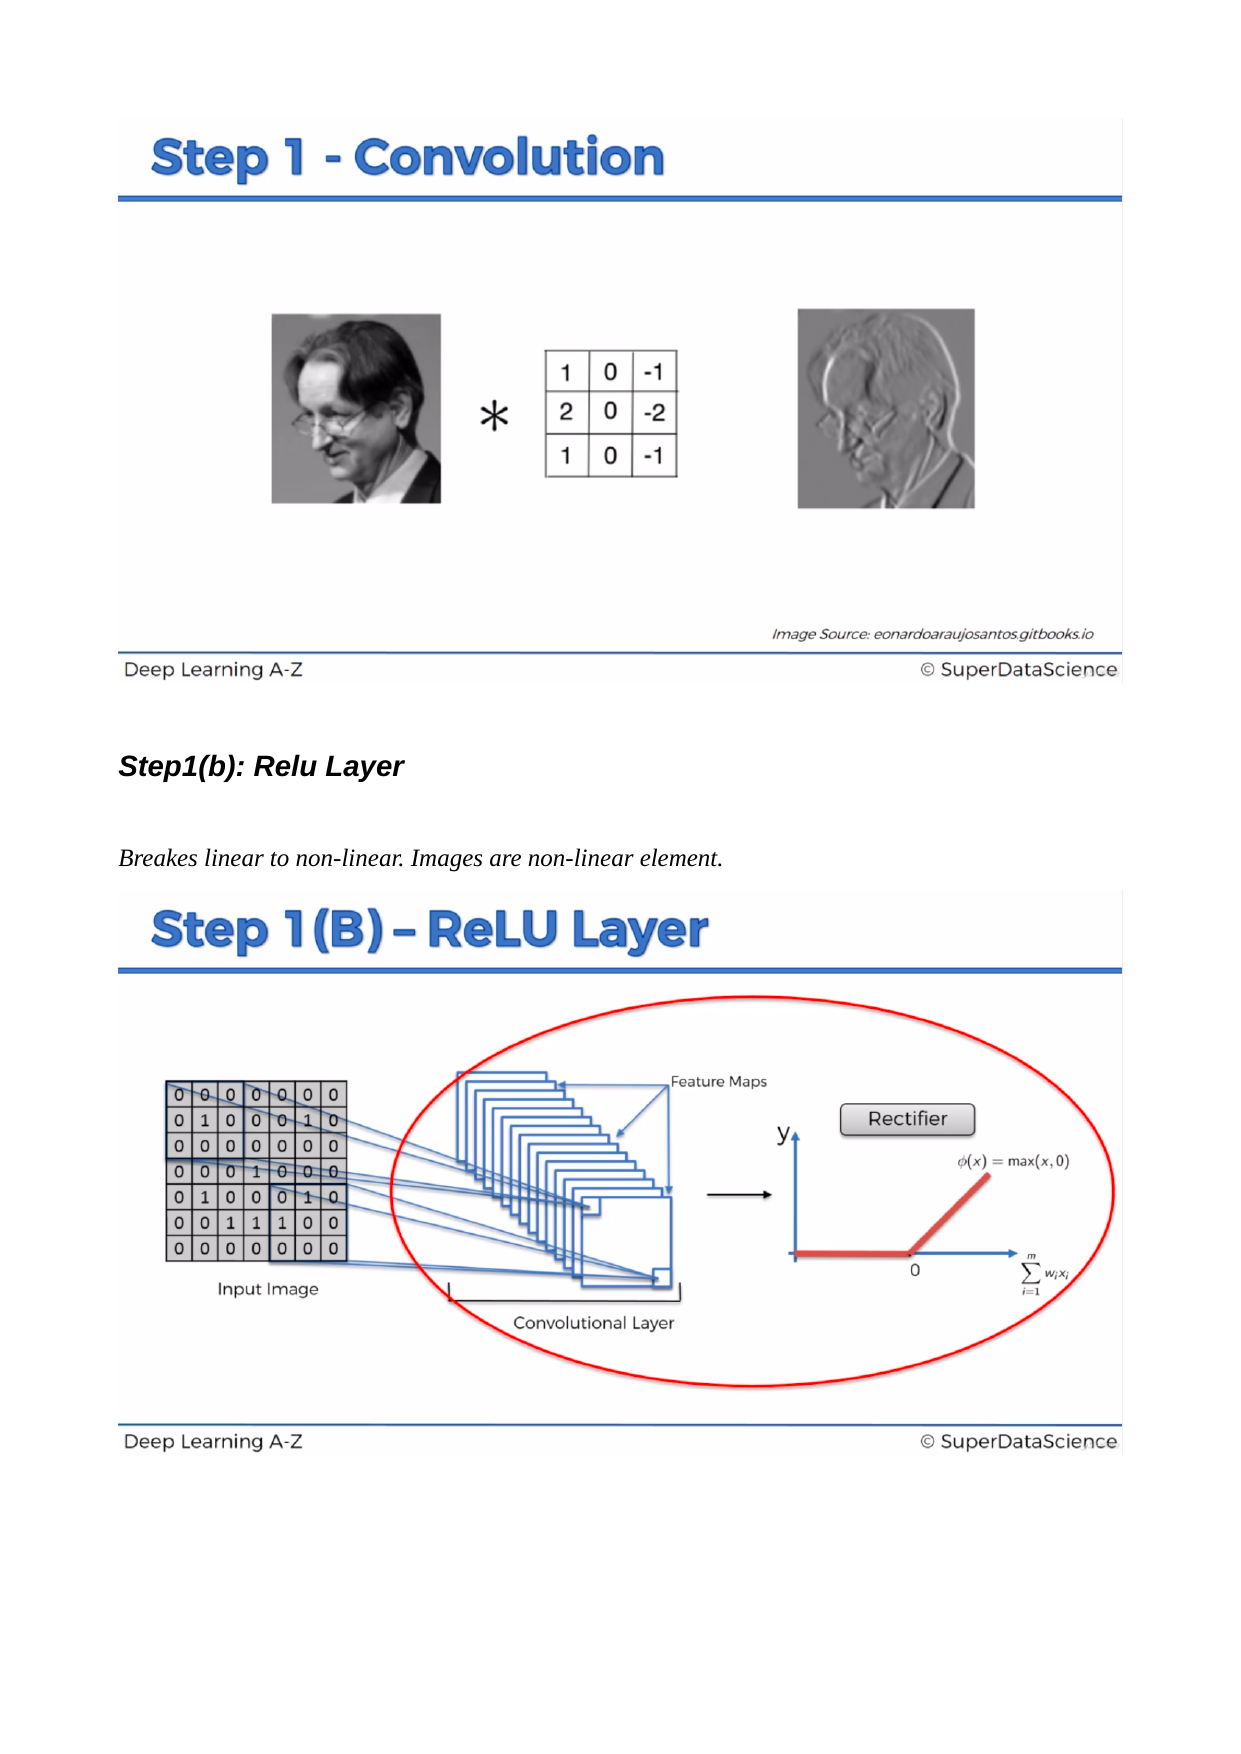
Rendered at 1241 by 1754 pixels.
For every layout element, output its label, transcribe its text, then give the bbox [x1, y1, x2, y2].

picture [118, 118, 1123, 683]
text Breakes linear to non-linear. Images are non-linear element. [118, 843, 1122, 872]
subtitle Step1(b): Relu Layer [118, 749, 1122, 783]
picture [118, 890, 1123, 1455]
